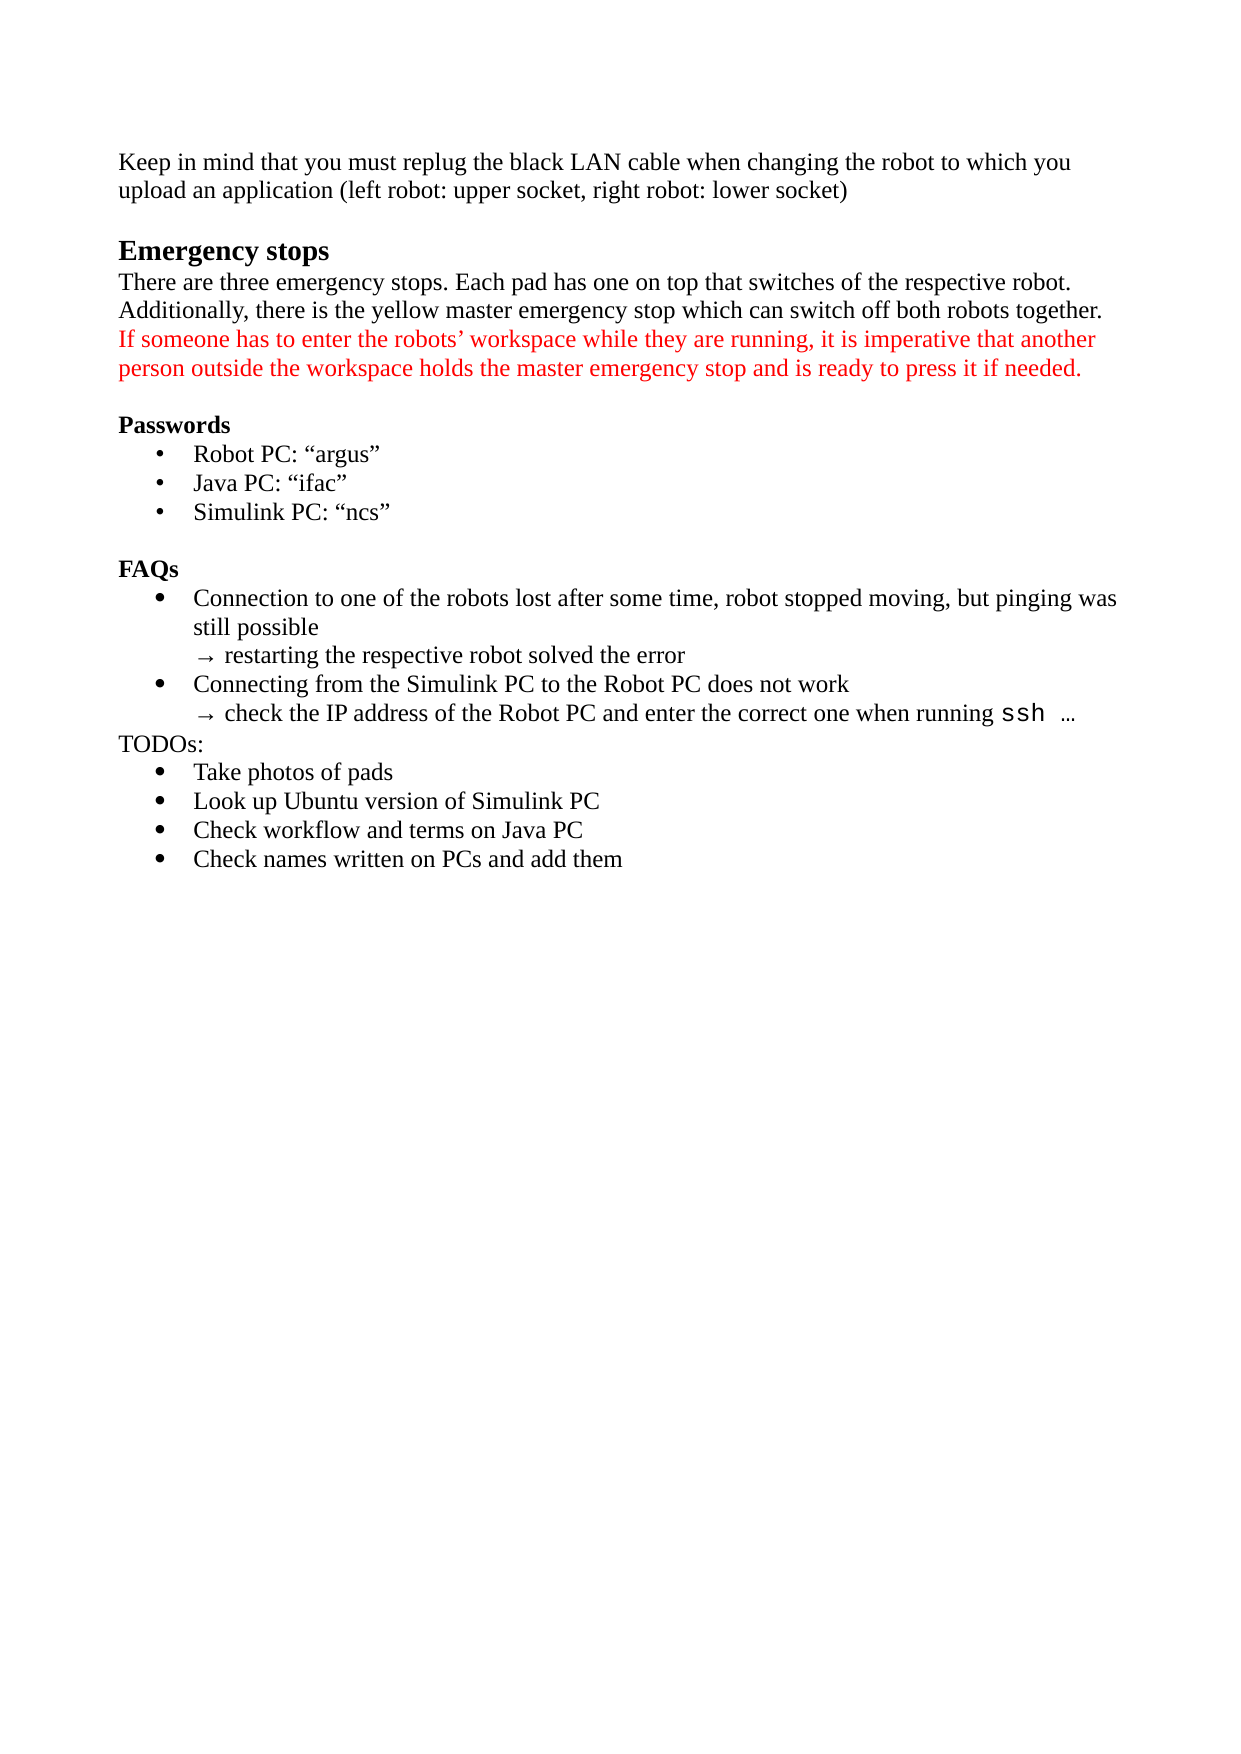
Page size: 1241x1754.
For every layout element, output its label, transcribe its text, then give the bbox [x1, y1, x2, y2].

text If someone has to enter the robots’ workspace while they are running, it is imperative that another person outside the workspace holds the master emergency stop and is ready to press it if needed. [118, 324, 1122, 382]
text Keep in mind that you must replug the black LAN cable when changing the robot to which you upload an application (left robot: upper socket, right robot: lower socket) [118, 147, 1122, 204]
text TODOs: [118, 729, 1122, 757]
list Java PC: “ifac” [156, 468, 1122, 497]
list Connection to one of the robots lost after some time, robot stopped moving, but pinging was still possible → restarting the respective robot solved the error [156, 583, 1122, 669]
list Simulink PC: “ncs” [156, 497, 1122, 525]
list Take photos of pads [156, 757, 1122, 786]
list Look up Ubuntu version of Simulink PC [156, 786, 1122, 815]
text Emergency stops [118, 233, 1122, 267]
text There are three emergency stops. Each pad has one on top that switches of the respective robot. Additionally, there is the yellow master emergency stop which can switch off both robots together. [118, 267, 1122, 324]
list Check workflow and terms on Java PC [156, 815, 1122, 844]
list Robot PC: “argus” [156, 439, 1122, 468]
list Connecting from the Simulink PC to the Robot PC does not work → check the IP address of the Robot PC and enter the correct one when running ssh … [156, 669, 1122, 729]
list Check names written on PCs and add them [156, 844, 1122, 872]
text FAQs [118, 554, 1122, 583]
text Passwords [118, 410, 1122, 439]
